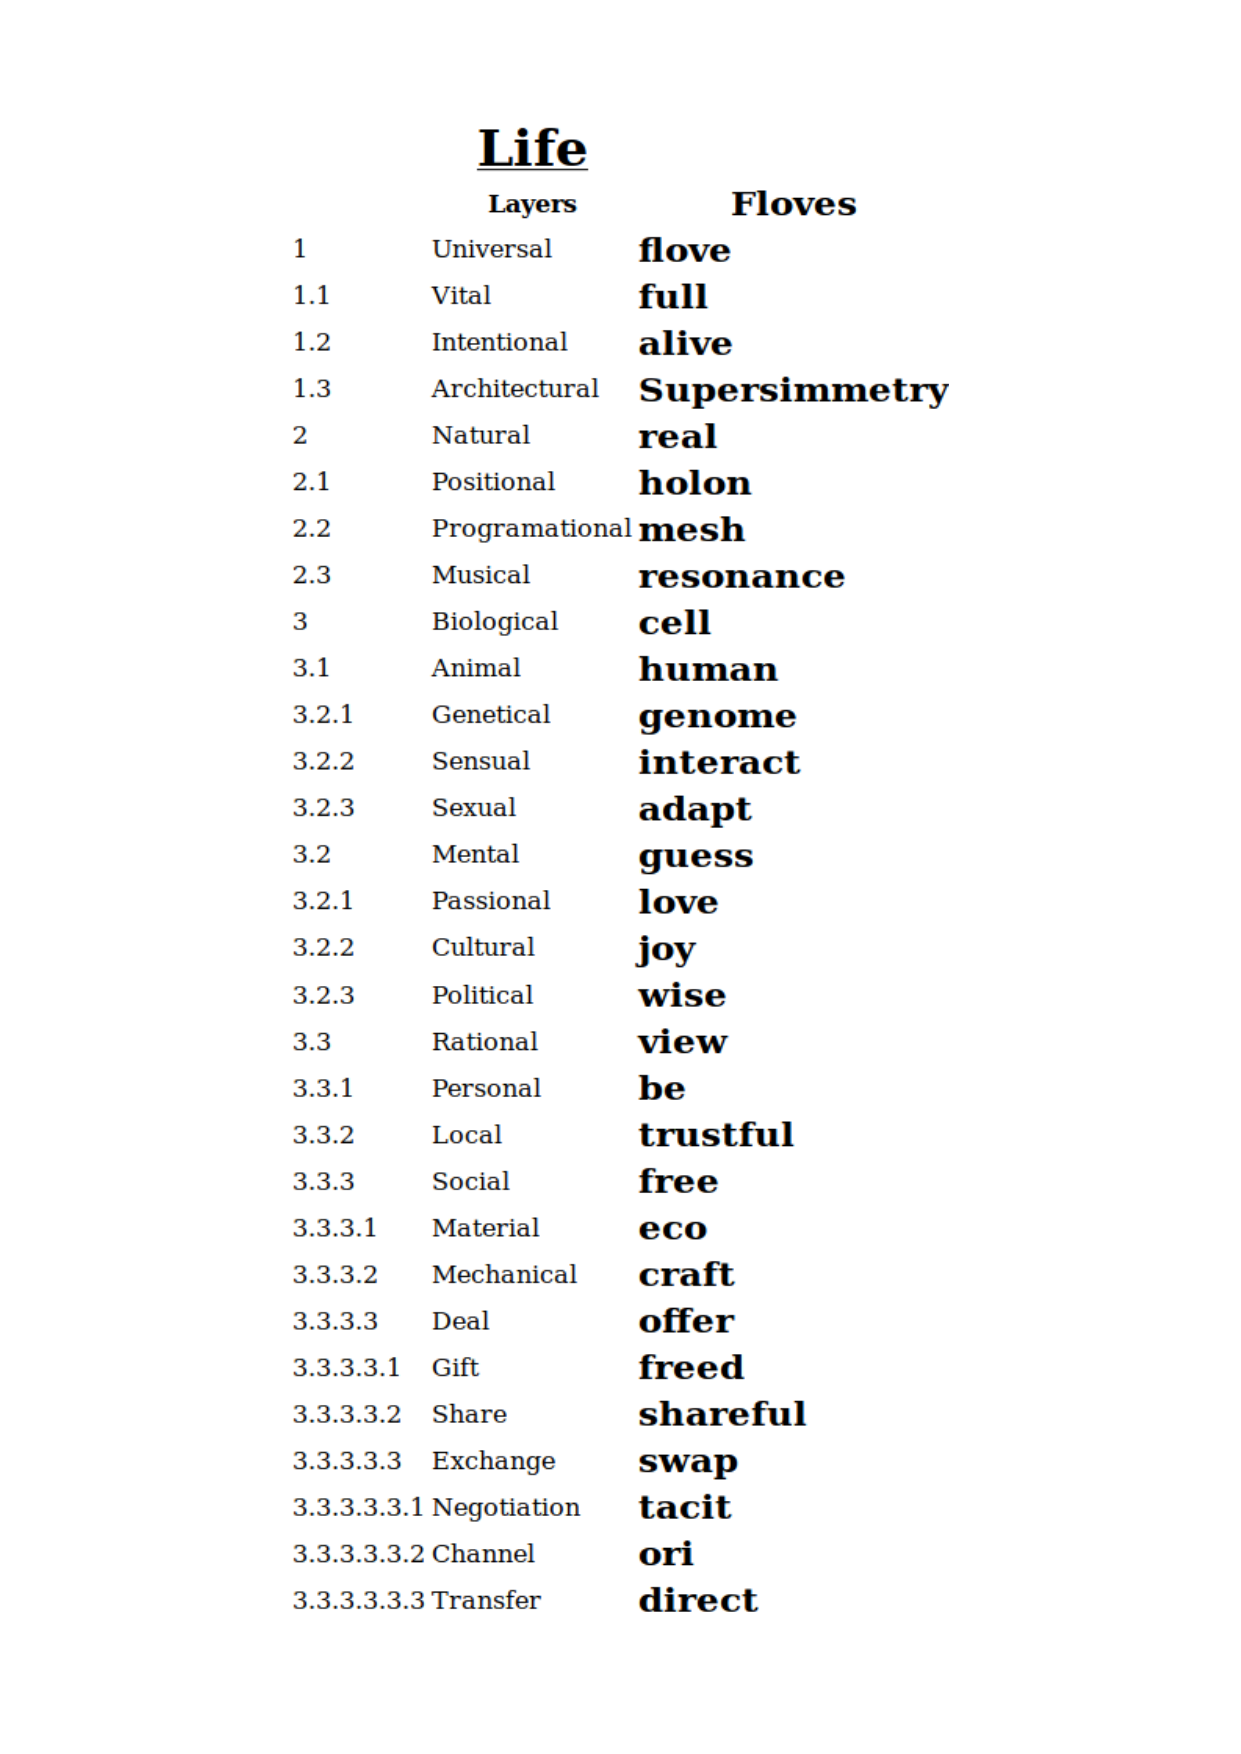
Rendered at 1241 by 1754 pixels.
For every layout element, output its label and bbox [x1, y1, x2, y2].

picture [291, 118, 949, 1628]
